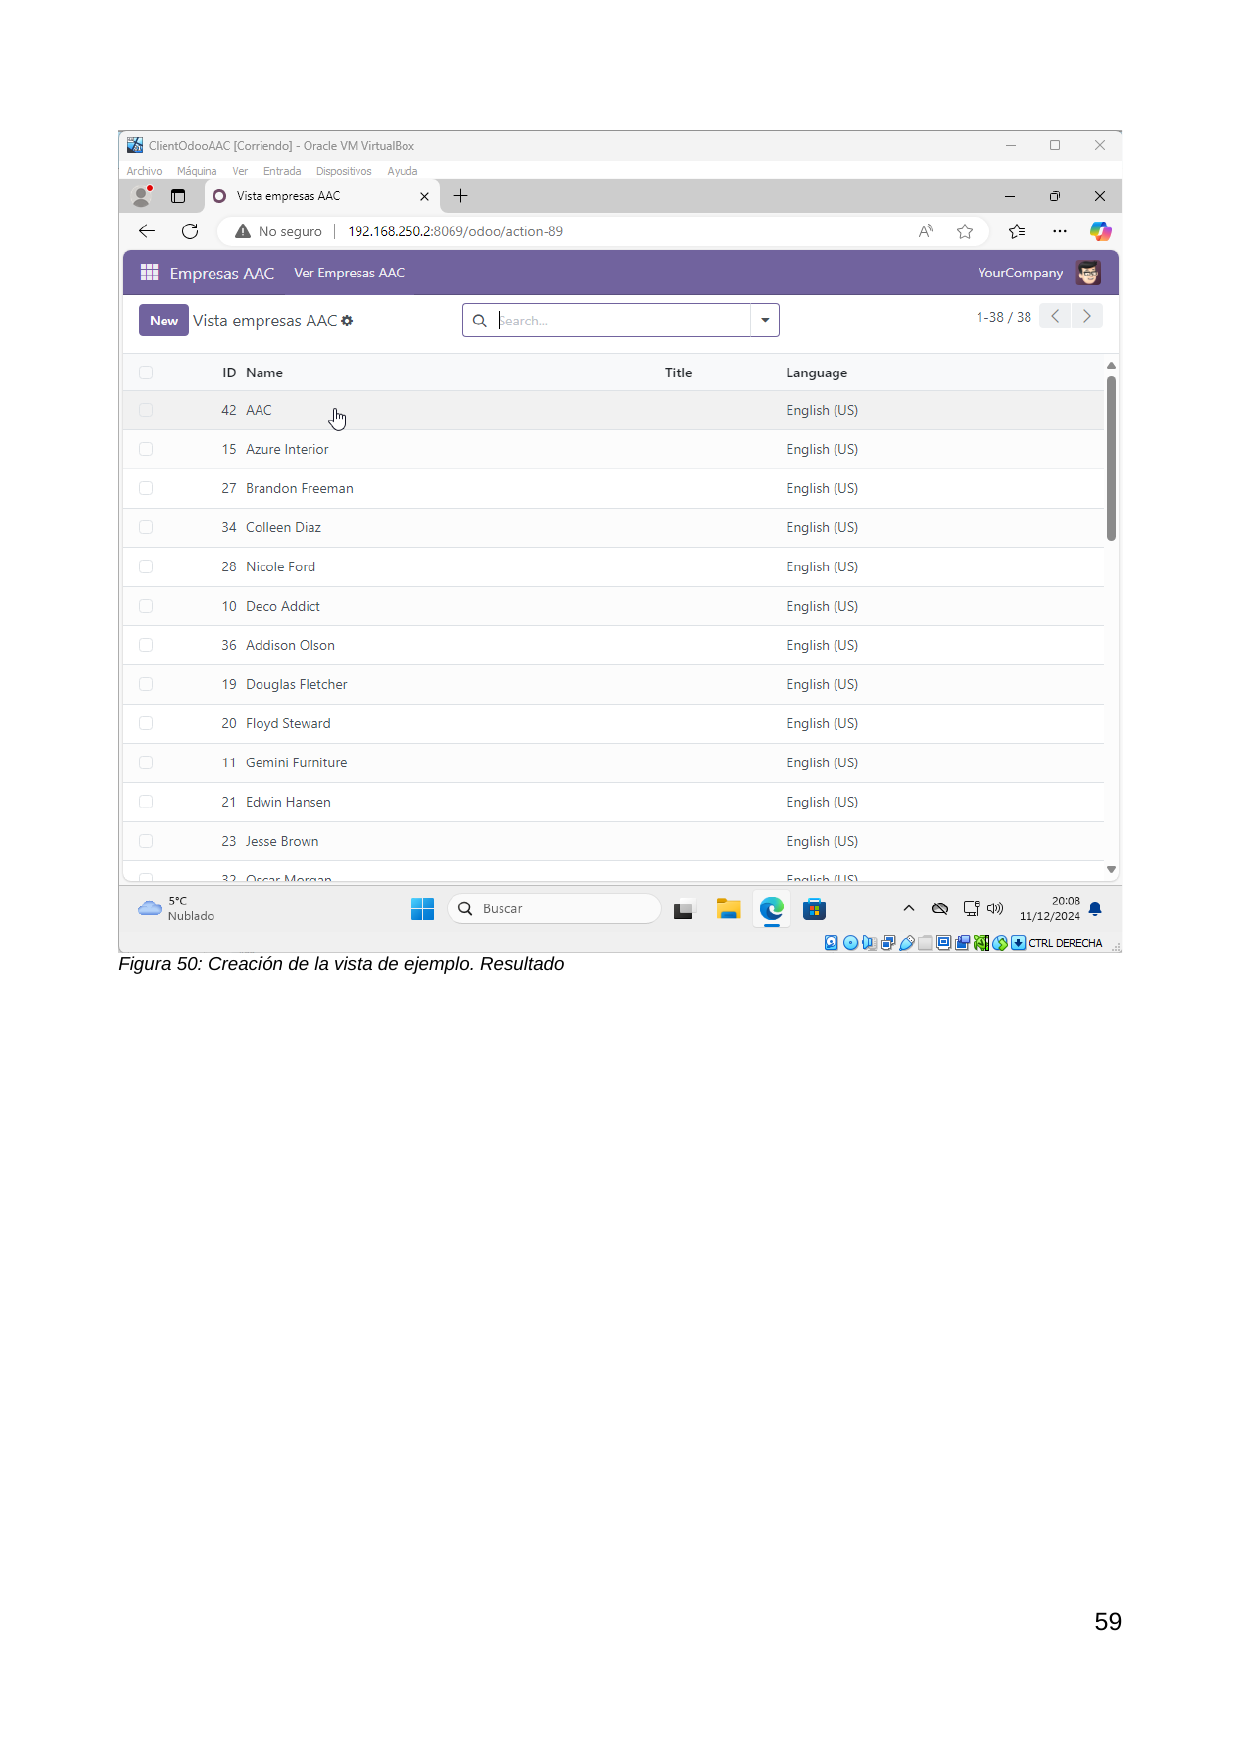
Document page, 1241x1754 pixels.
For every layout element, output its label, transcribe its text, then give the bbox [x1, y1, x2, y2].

picture [118, 130, 1123, 953]
text Figura 50: Creación de la vista de ejemplo. Resultado [118, 953, 1122, 974]
